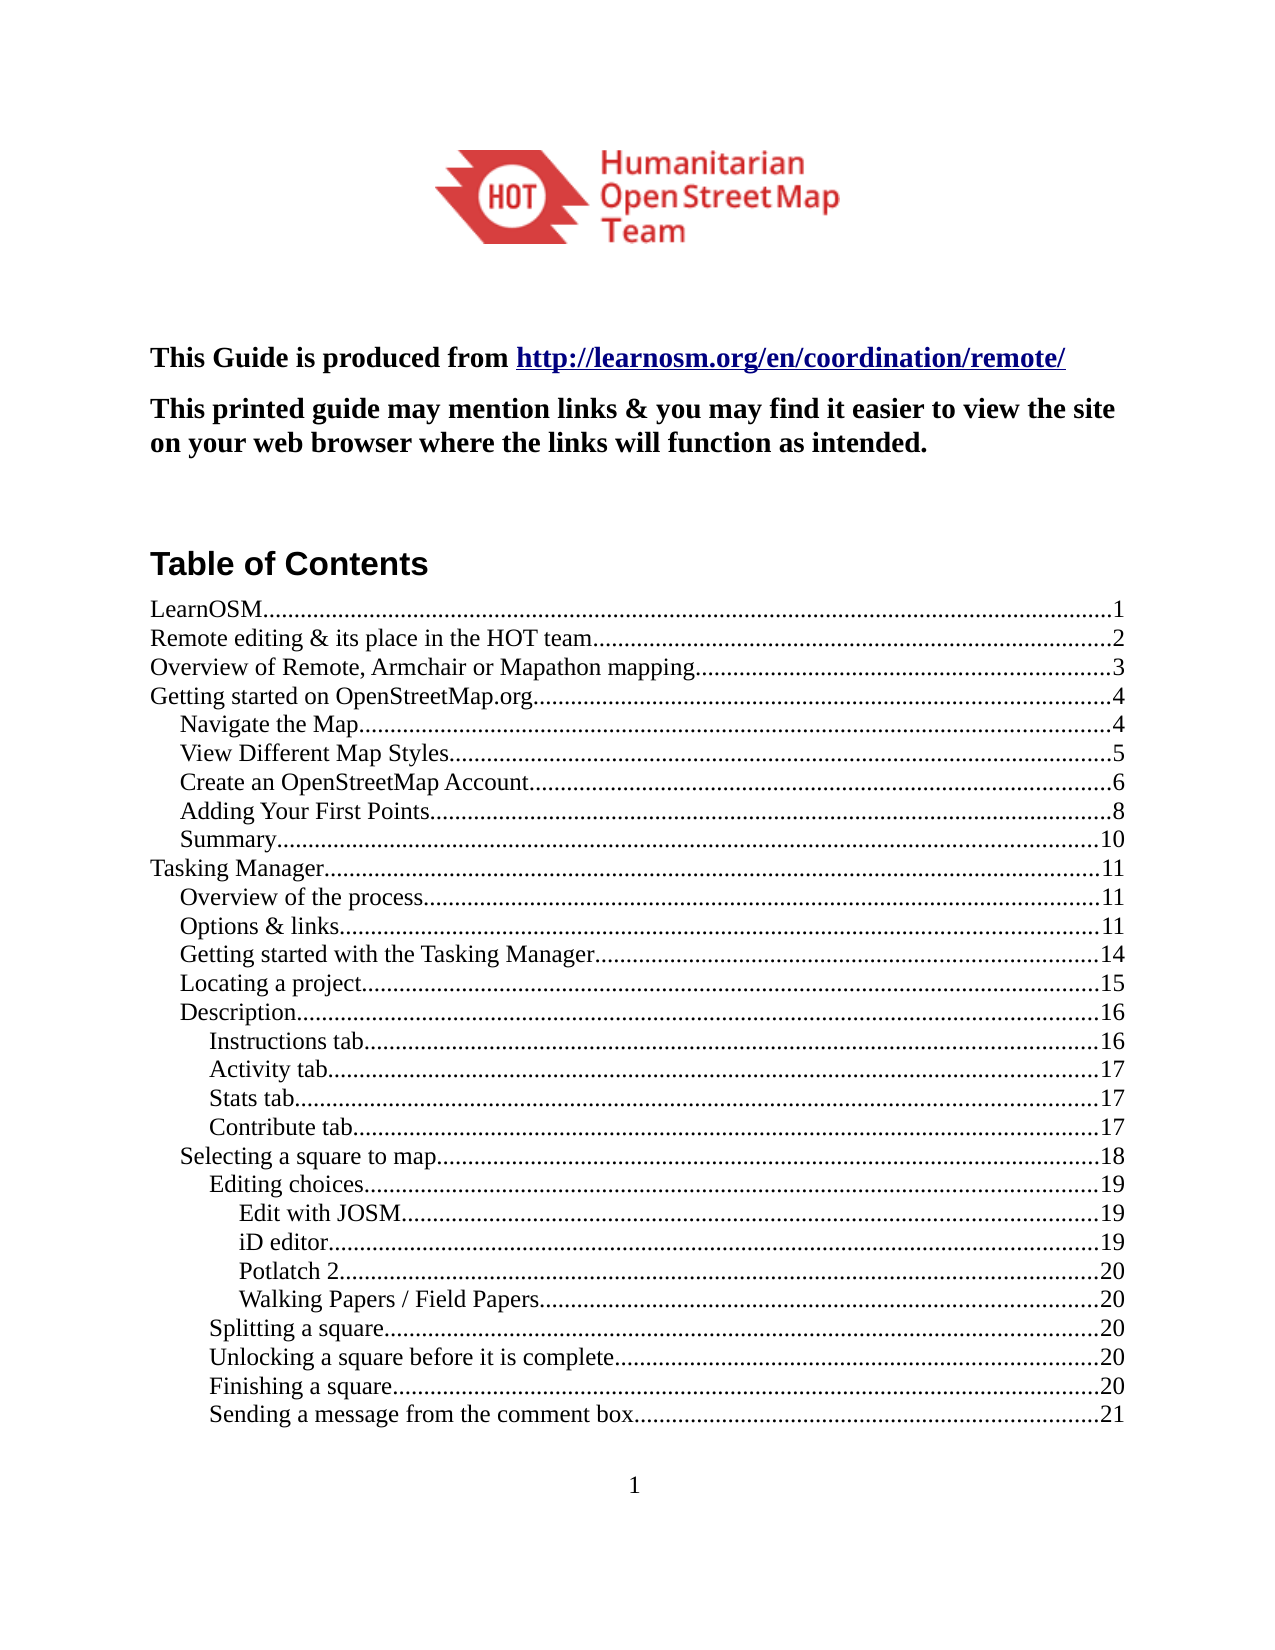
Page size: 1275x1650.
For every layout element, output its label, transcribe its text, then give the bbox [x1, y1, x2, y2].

text Description 16 [179, 997, 1125, 1026]
text Overview of Remote, Armchair or Mapathon mapping 3 [150, 652, 1125, 681]
text Walking Papers / Field Papers 20 [238, 1284, 1125, 1313]
text Adding Your First Points 8 [179, 796, 1125, 824]
text Sending a message from the comment box 21 [209, 1399, 1125, 1428]
text iD editor 19 [238, 1227, 1125, 1256]
text Instructions tab 16 [209, 1026, 1125, 1054]
text Activity tab 17 [209, 1054, 1125, 1083]
text Summary 10 [179, 824, 1125, 853]
text Stats tab 17 [209, 1083, 1125, 1112]
text Getting started with the Tasking Manager 14 [179, 939, 1125, 968]
text Editing choices 19 [209, 1169, 1125, 1198]
subtitle Table of Contents [150, 544, 1125, 582]
text This Guide is produced from http://learnosm.org/en/coordination/remote/ [150, 340, 1125, 373]
picture [435, 150, 840, 244]
text Locating a project 15 [179, 968, 1125, 997]
text Create an OpenStreetMap Account 6 [179, 767, 1125, 796]
text Splitting a square 20 [209, 1313, 1125, 1342]
text Finishing a square 20 [209, 1371, 1125, 1399]
text Options & links 11 [179, 911, 1125, 939]
text Tasking Manager 11 [150, 853, 1125, 882]
text LearnOSM 1 [150, 594, 1125, 623]
text Edit with JOSM 19 [238, 1198, 1125, 1227]
text This printed guide may mention links & you may find it easier to view the site on your web browser where the links will function as intended. [150, 391, 1125, 458]
text View Different Map Styles 5 [179, 738, 1125, 767]
text Potlatch 2 20 [238, 1256, 1125, 1284]
text Overview of the process 11 [179, 882, 1125, 911]
text Unlocking a square before it is complete 20 [209, 1342, 1125, 1371]
text Selecting a square to map 18 [179, 1141, 1125, 1169]
text Remote editing & its place in the HOT team 2 [150, 623, 1125, 652]
text Contribute tab 17 [209, 1112, 1125, 1141]
text Getting started on OpenStreetMap.org 4 [150, 681, 1125, 709]
text Navigate the Map 4 [179, 709, 1125, 738]
